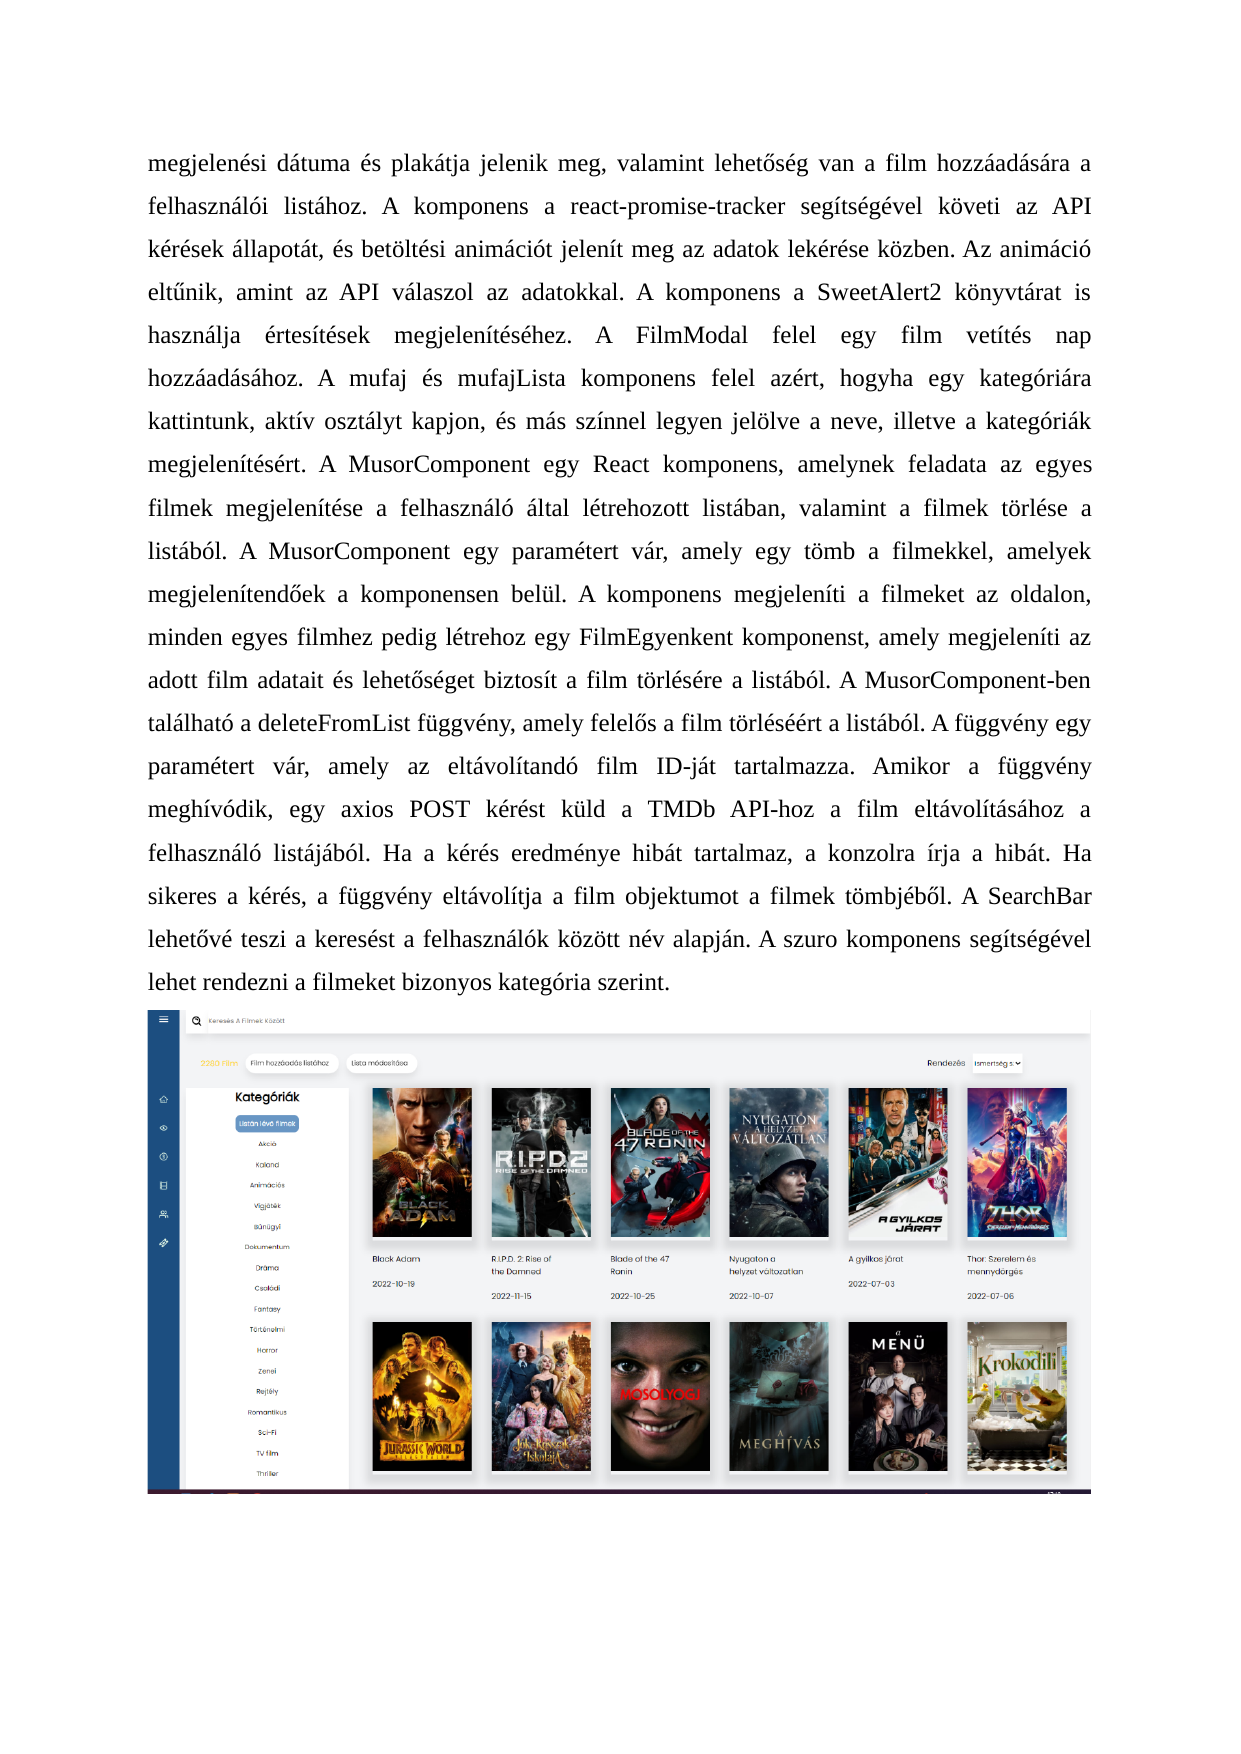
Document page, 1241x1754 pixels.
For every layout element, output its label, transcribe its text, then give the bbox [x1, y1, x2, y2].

text megjelenési dátuma és plakátja jelenik meg, valamint lehetőség van a film hozzáadására a felhasználói listához. A komponens a react-promise-tracker segítségével követi az API kérések állapotát, és betöltési animációt jelenít meg az adatok lekérése közben. Az animáció eltűnik, amint az API válaszol az adatokkal. A komponens a SweetAlert2 könyvtárat is használja értesítések megjelenítéséhez. A FilmModal felel egy film vetítés nap hozzáadásához. A mufaj és mufajLista komponens felel azért, hogyha egy kategóriára kattintunk, aktív osztályt kapjon, és más színnel legyen jelölve a neve, illetve a kategóriák megjelenítésért. A MusorComponent egy React komponens, amelynek feladata az egyes filmek megjelenítése a felhasználó által létrehozott listában, valamint a filmek törlése a listából. A MusorComponent egy paramétert vár, amely egy tömb a filmekkel, amelyek megjelenítendőek a komponensen belül. A komponens megjeleníti a filmeket az oldalon, minden egyes filmhez pedig létrehoz egy FilmEgyenkent komponenst, amely megjeleníti az adott film adatait és lehetőséget biztosít a film törlésére a listából. A MusorComponent-ben található a deleteFromList függvény, amely felelős a film törléséért a listából. A függvény egy paramétert vár, amely az eltávolítandó film ID-ját tartalmazza. Amikor a függvény meghívódik, egy axios POST kérést küld a TMDb API-hoz a film eltávolításához a felhasználó listájából. Ha a kérés eredménye hibát tartalmaz, a konzolra írja a hibát. Ha sikeres a kérés, a függvény eltávolítja a film objektumot a filmek tömbjéből. A SearchBar lehetővé teszi a keresést a felhasználók között név alapján. A szuro komponens segítségével lehet rendezni a filmeket bizonyos kategória szerint. [148, 148, 1093, 996]
